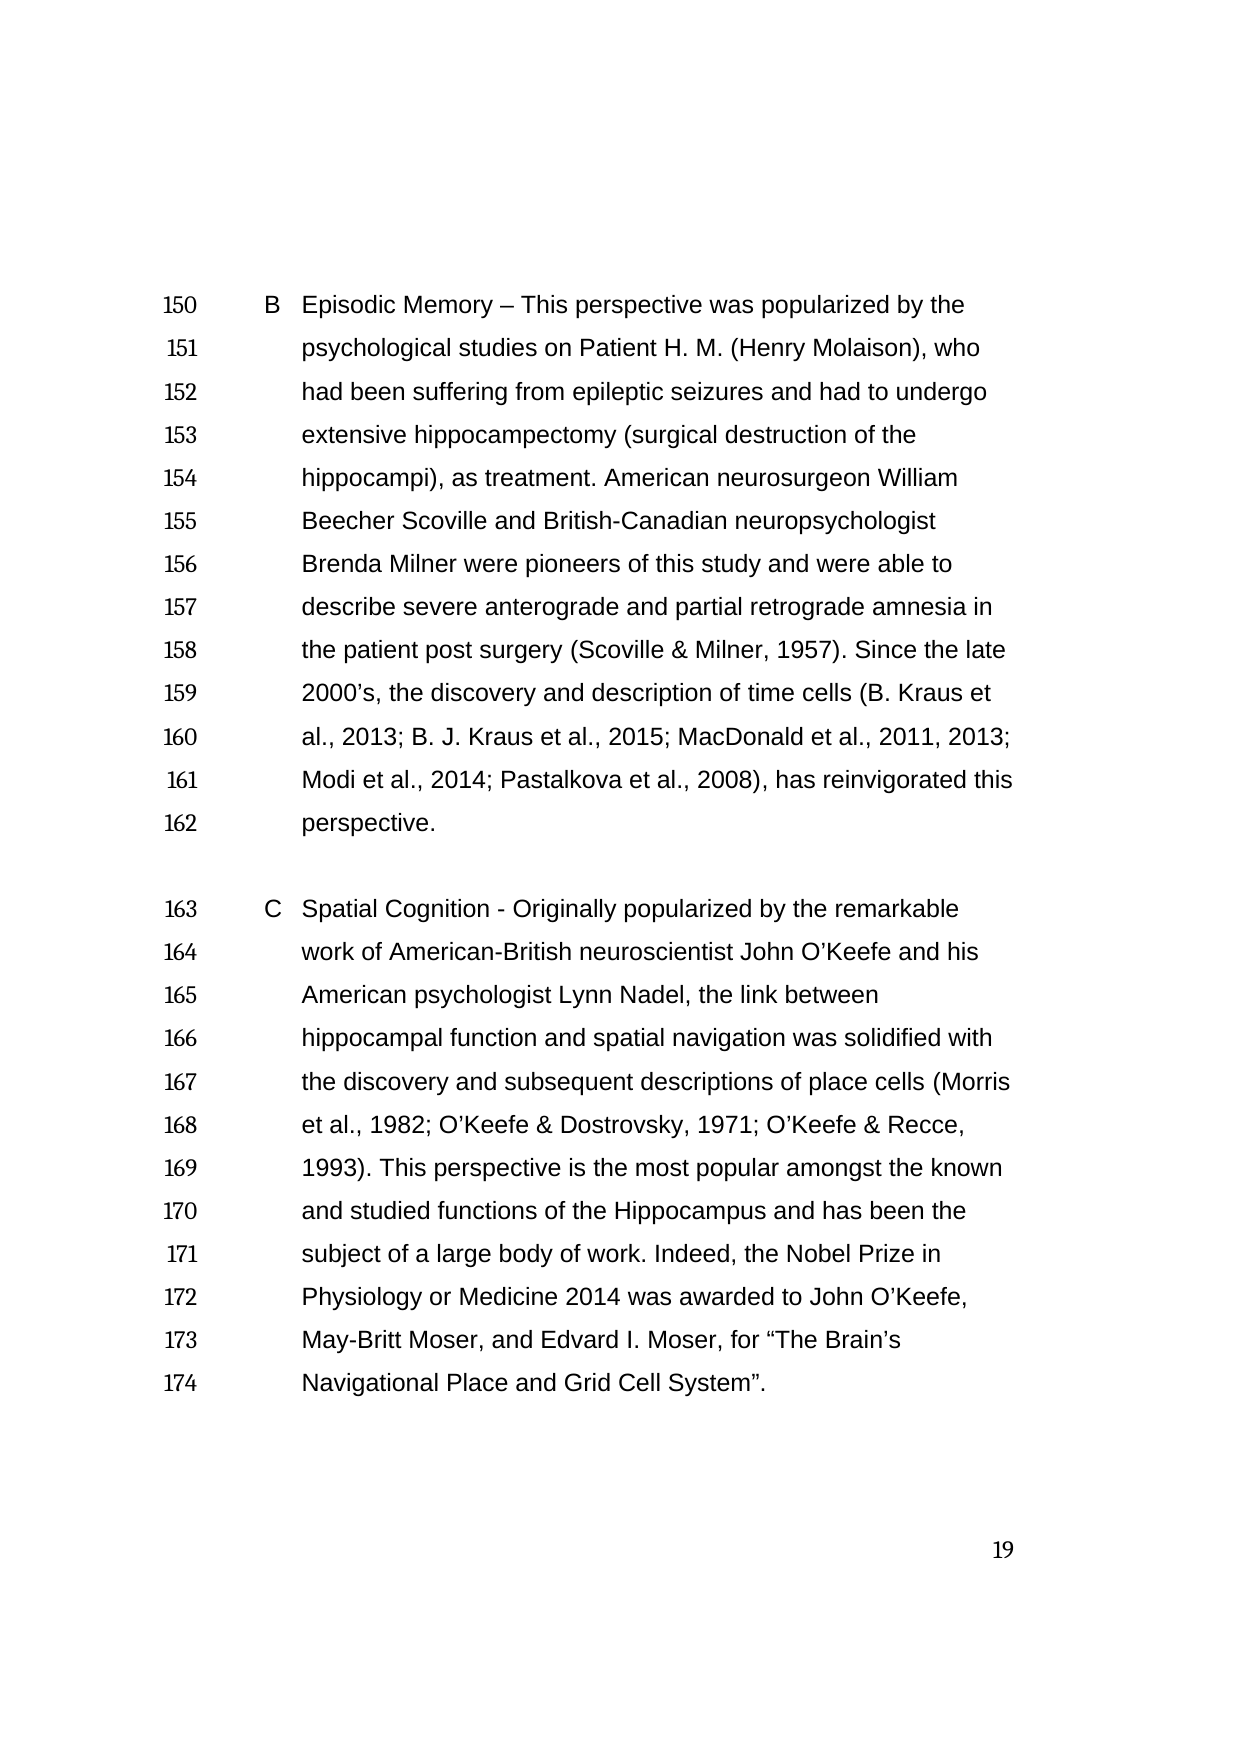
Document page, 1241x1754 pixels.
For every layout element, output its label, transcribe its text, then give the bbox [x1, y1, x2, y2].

list Spatial Cognition - Originally popularized by the remarkable work of American-British neuroscientist John O’Keefe and his American psychologist Lynn Nadel, the link between hippocampal function and spatial navigation was solidified with the discovery and subsequent descriptions of place cells (Morris et al., 1982; O’Keefe & Dostrovsky, 1971; O’Keefe & Recce, 1993)⁠. This perspective is the most popular amongst the known and studied functions of the Hippocampus and has been the subject of a large body of work. Indeed, the Nobel Prize in Physiology or Medicine 2014 was awarded to John O’Keefe, May-Britt Moser, and Edvard I. Moser, for “The Brain’s Navigational Place and Grid Cell System”. [264, 894, 1014, 1397]
list Episodic Memory – This perspective was popularized by the psychological studies on Patient H. M. (Henry Molaison), who had been suffering from epileptic seizures and had to undergo extensive hippocampectomy (surgical destruction of the hippocampi), as treatment. American neurosurgeon William Beecher Scoville and British-Canadian neuropsychologist Brenda Milner were pioneers of this study and were able to describe severe anterograde and partial retrograde amnesia in the patient post surgery (Scoville & Milner, 1957)⁠. Since the late 2000’s, the discovery and description of time cells (B. Kraus et al., 2013; B. J. Kraus et al., 2015; MacDonald et al., 2011, 2013; Modi et al., 2014; Pastalkova et al., 2008)⁠, has reinvigorated this perspective. [264, 290, 1014, 837]
